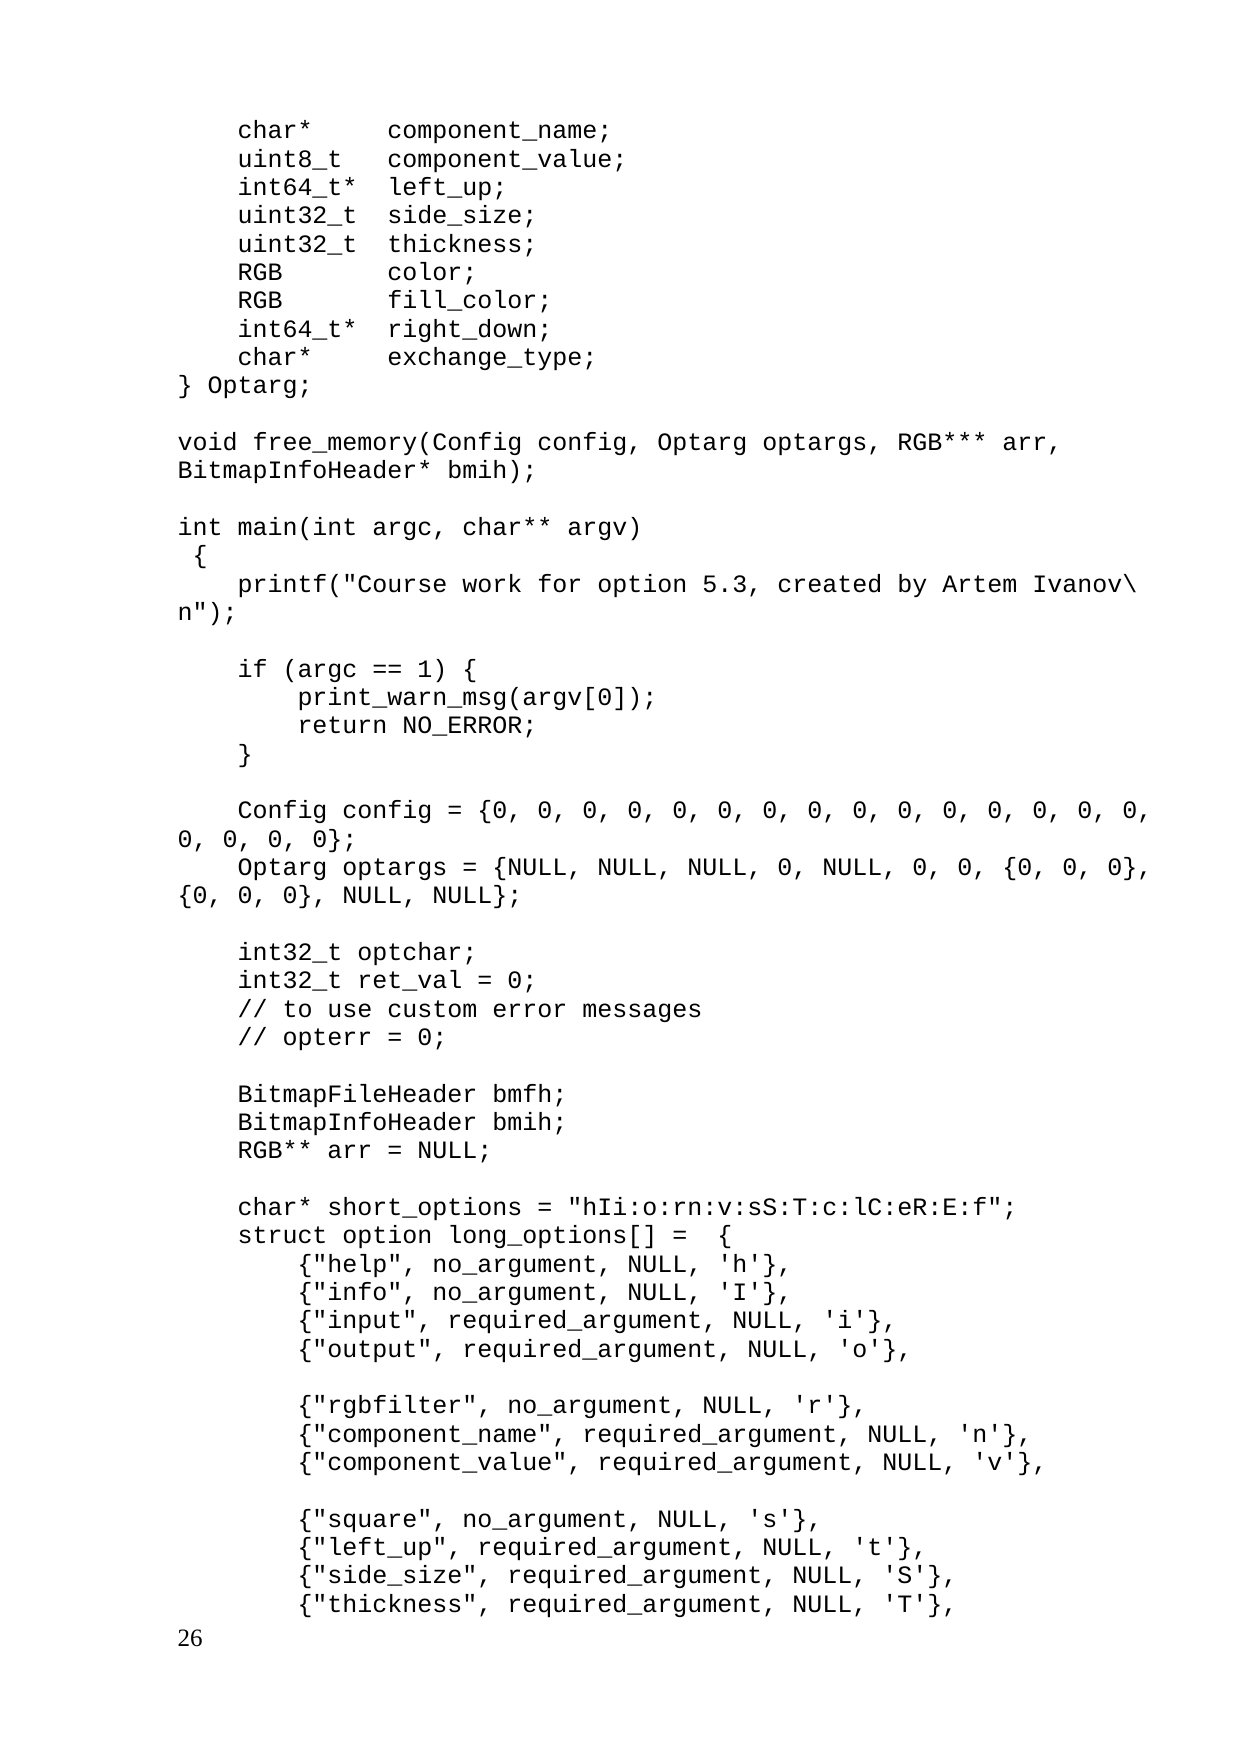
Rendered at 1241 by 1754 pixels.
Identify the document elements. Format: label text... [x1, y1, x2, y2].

text } Optarg; [177, 373, 1181, 401]
text char* short_options = "hIi:o:rn:v:sS:T:c:lC:eR:E:f"; [177, 1195, 1181, 1223]
text RGB** arr = NULL; [177, 1138, 1181, 1166]
text } [177, 741, 1181, 770]
text { [177, 543, 1181, 571]
text int32_t ret_val = 0; [177, 968, 1181, 996]
text {"thickness", required_argument, NULL, 'T'}, [177, 1591, 1181, 1620]
text BitmapFileHeader bmfh; [177, 1081, 1181, 1110]
text struct option long_options[] = { [177, 1223, 1181, 1251]
text {"left_up", required_argument, NULL, 't'}, [177, 1535, 1181, 1563]
text {"info", no_argument, NULL, 'I'}, [177, 1280, 1181, 1308]
text uint32_t side_size; [177, 203, 1181, 231]
text char* exchange_type; [177, 345, 1181, 373]
text {"output", required_argument, NULL, 'o'}, [177, 1336, 1181, 1365]
text return NO_ERROR; [177, 713, 1181, 741]
text RGB color; [177, 260, 1181, 288]
text {"help", no_argument, NULL, 'h'}, [177, 1251, 1181, 1280]
text BitmapInfoHeader bmih; [177, 1110, 1181, 1138]
text char* component_name; [177, 118, 1181, 146]
text int32_t optchar; [177, 940, 1181, 968]
text {"component_value", required_argument, NULL, 'v'}, [177, 1450, 1181, 1478]
text {"component_name", required_argument, NULL, 'n'}, [177, 1421, 1181, 1450]
text print_warn_msg(argv[0]); [177, 685, 1181, 713]
text int main(int argc, char** argv) [177, 515, 1181, 543]
text // opterr = 0; [177, 1025, 1181, 1053]
text // to use custom error messages [177, 996, 1181, 1025]
text RGB fill_color; [177, 288, 1181, 316]
text {"side_size", required_argument, NULL, 'S'}, [177, 1563, 1181, 1591]
text if (argc == 1) { [177, 656, 1181, 685]
text int64_t* left_up; [177, 175, 1181, 203]
text printf("Course work for option 5.3, created by Artem Ivanov\n"); [177, 571, 1181, 628]
text uint32_t thickness; [177, 231, 1181, 260]
text int64_t* right_down; [177, 316, 1181, 345]
text void free_memory(Config config, Optarg optargs, RGB*** arr, BitmapInfoHeader* bmih); [177, 430, 1181, 486]
text {"input", required_argument, NULL, 'i'}, [177, 1308, 1181, 1336]
text {"rgbfilter", no_argument, NULL, 'r'}, [177, 1393, 1181, 1421]
text uint8_t component_value; [177, 146, 1181, 175]
text Optarg optargs = {NULL, NULL, NULL, 0, NULL, 0, 0, {0, 0, 0}, {0, 0, 0}, NULL, NULL}; [177, 855, 1181, 911]
text Config config = {0, 0, 0, 0, 0, 0, 0, 0, 0, 0, 0, 0, 0, 0, 0, 0, 0, 0, 0}; [177, 798, 1181, 855]
text {"square", no_argument, NULL, 's'}, [177, 1506, 1181, 1535]
